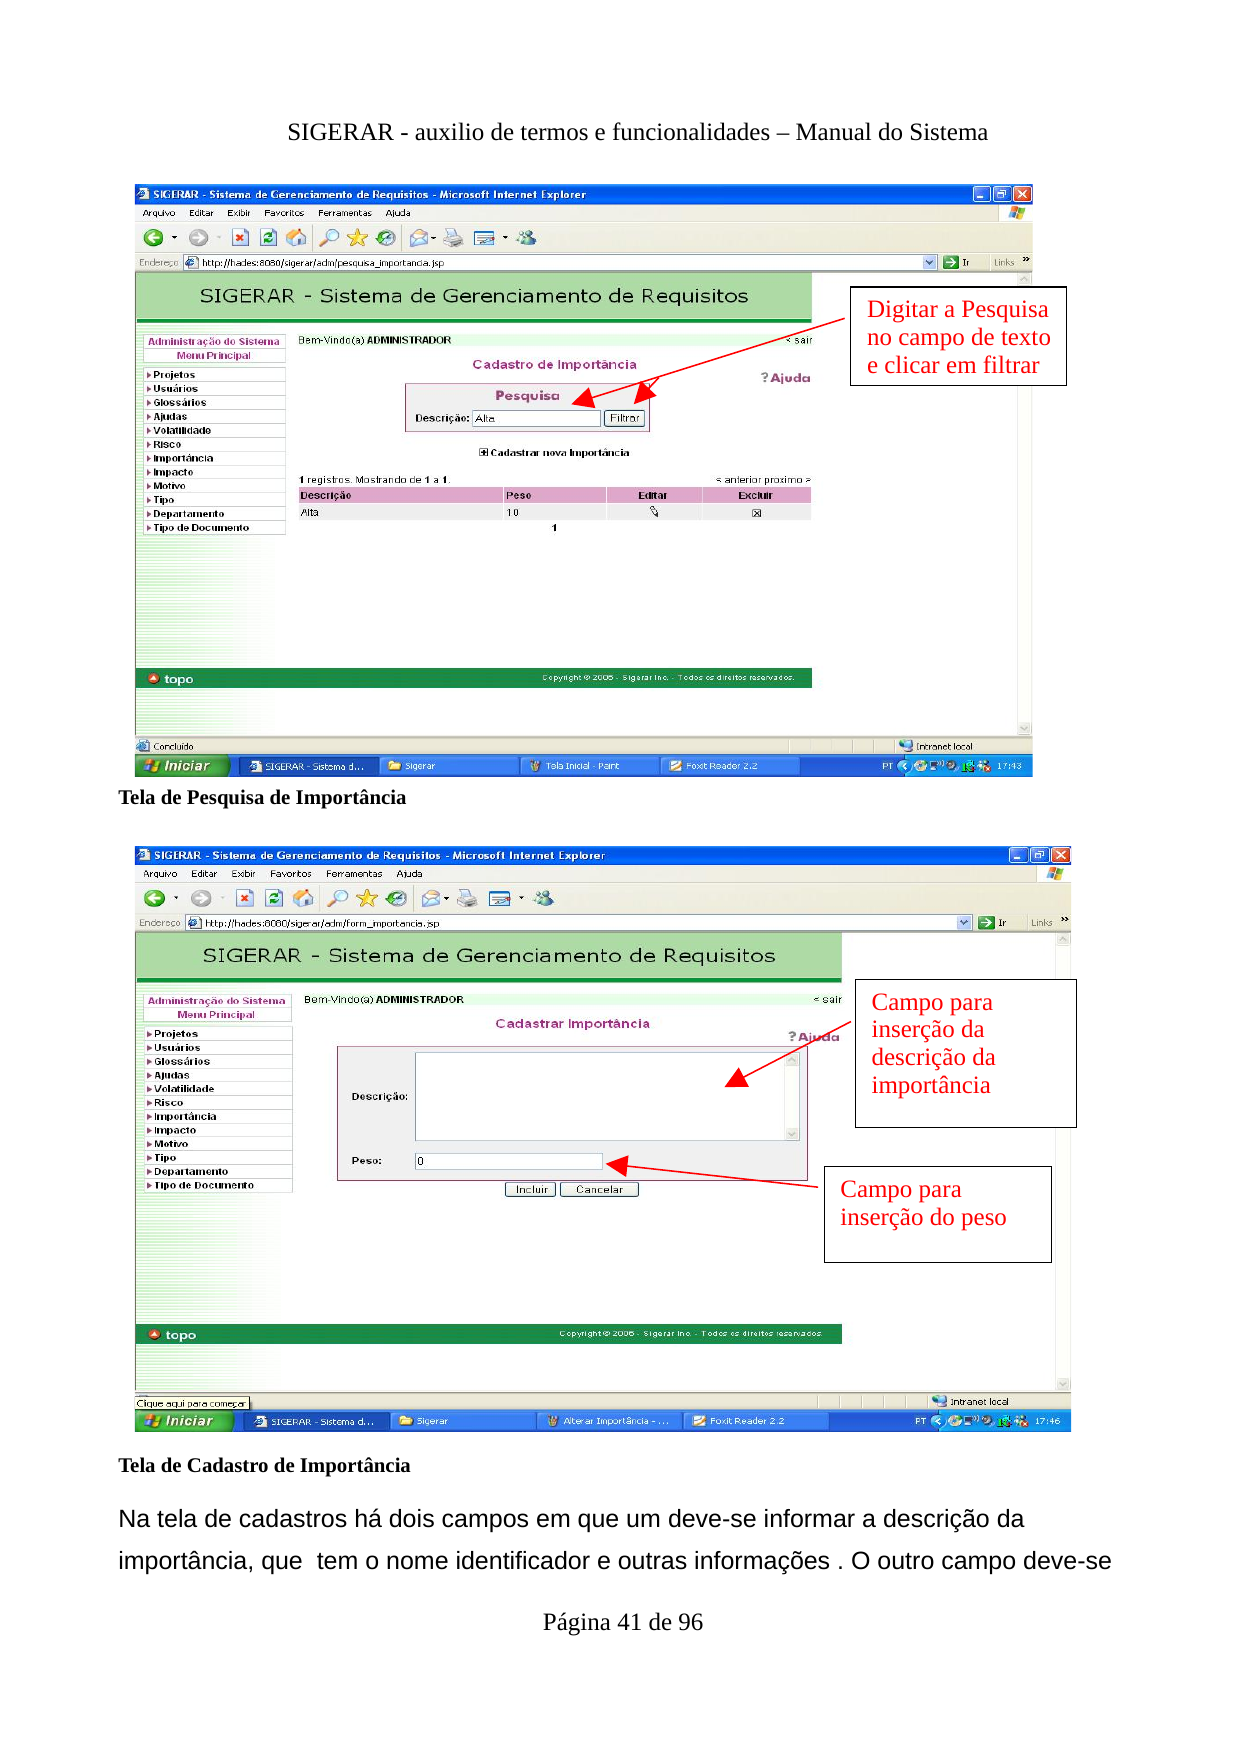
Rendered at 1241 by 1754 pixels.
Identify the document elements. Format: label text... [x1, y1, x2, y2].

text Na tela de cadastros há dois campos em que um deve-se informar a descrição da importância, que tem o nome identificador e outras informações . O outro campo deve-se [118, 1505, 1134, 1575]
text Campo para inserção da descrição da importância [871, 988, 1060, 1098]
picture [134, 184, 1033, 777]
text Tela de Cadastro de Importância [118, 1454, 1134, 1477]
text Campo para inserção do peso [840, 1175, 1035, 1231]
text Digitar a Pesquisa no campo de texto e clicar em filtrar [867, 295, 1051, 377]
text Tela de Pesquisa de Importância [118, 786, 1134, 809]
picture [134, 846, 1072, 1432]
